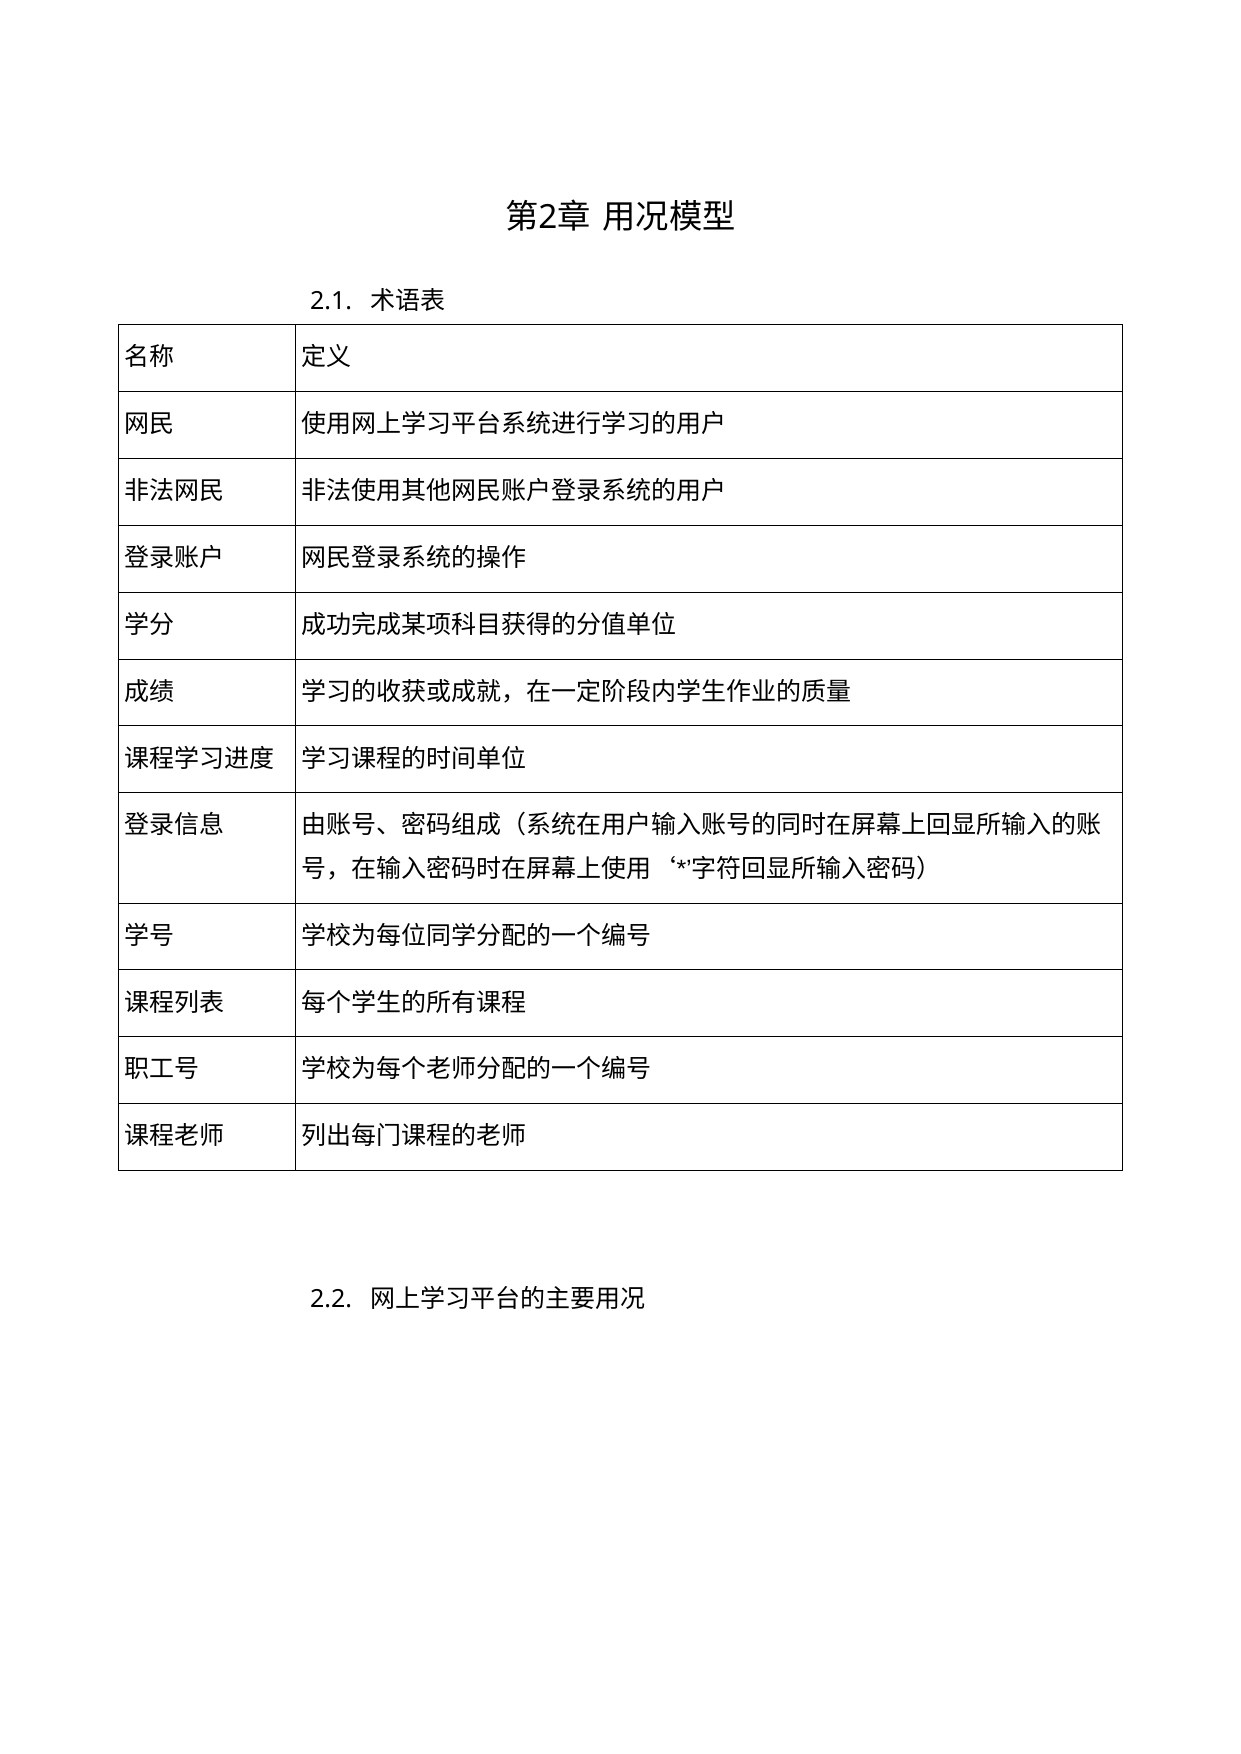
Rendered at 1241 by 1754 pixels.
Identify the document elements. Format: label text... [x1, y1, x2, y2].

subtitle 术语表 [310, 281, 1122, 317]
table_cell 学校为每个老师分配的一个编号 [296, 1037, 1122, 1103]
table_cell 课程老师 [119, 1104, 295, 1170]
table_cell 非法网民 [119, 459, 295, 525]
table_cell 登录账户 [119, 526, 295, 592]
table_cell 网民 [119, 392, 295, 458]
table_cell 列出每门课程的老师 [296, 1104, 1122, 1170]
table_cell 学习的收获或成就，在一定阶段内学生作业的质量 [296, 660, 1122, 725]
table_cell 每个学生的所有课程 [296, 970, 1122, 1036]
table_cell 成绩 [119, 660, 295, 725]
table_cell 非法使用其他网民账户登录系统的用户 [296, 459, 1122, 525]
table_cell 学分 [119, 593, 295, 658]
table_cell 职工号 [119, 1037, 295, 1103]
subtitle 网上学习平台的主要用况 [310, 1278, 1122, 1315]
subtitle 用况模型 [118, 190, 1122, 238]
table_cell 登录信息 [119, 793, 295, 902]
table_cell 学习课程的时间单位 [296, 726, 1122, 792]
table_header 名称 [119, 325, 295, 391]
table_cell 网民登录系统的操作 [296, 526, 1122, 592]
table_header 定义 [296, 325, 1122, 391]
table_cell 学校为每位同学分配的一个编号 [296, 904, 1122, 969]
table_cell 课程列表 [119, 970, 295, 1036]
table_cell 由账号、密码组成（系统在用户输入账号的同时在屏幕上回显所输入的账号，在输入密码时在屏幕上使用‘*’字符回显所输入密码） [296, 793, 1122, 902]
table_cell 成功完成某项科目获得的分值单位 [296, 593, 1122, 658]
table_cell 课程学习进度 [119, 726, 295, 792]
table_cell 使用网上学习平台系统进行学习的用户 [296, 392, 1122, 458]
table_cell 学号 [119, 904, 295, 969]
